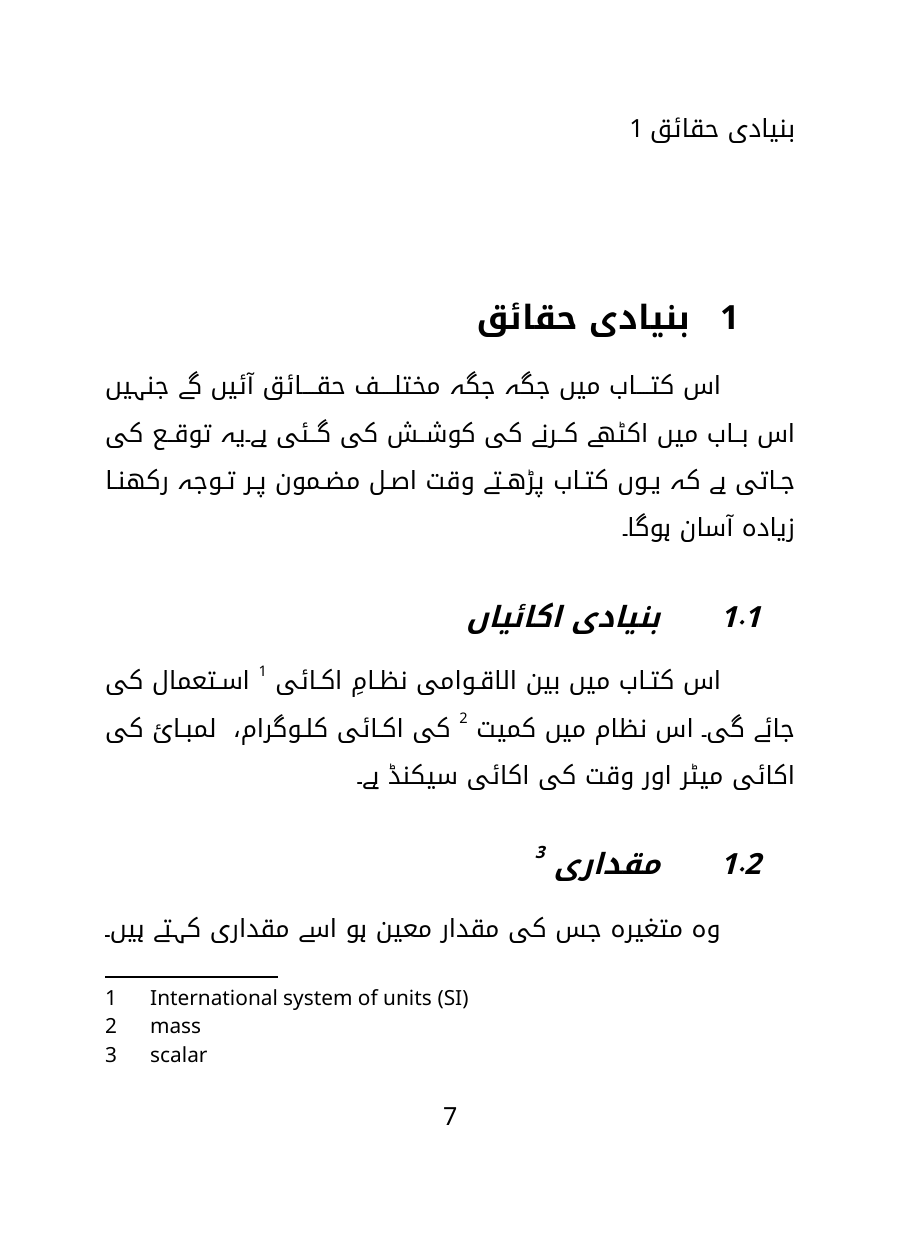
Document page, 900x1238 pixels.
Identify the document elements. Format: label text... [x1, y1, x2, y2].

text اس کتاب میں جگہ جگہ مختلف حقائق آئیں گے جنہیں اس باب میں اکٹھے کرنے کی کوشش کی گئی ہے۔یہ توقع کی جاتی ہے کہ یوں کتاب پڑھتے وقت اصل مضمون پر توجہ رکھنا زیادہ آسان ہوگا۔ [105, 363, 795, 552]
text وہ متغیرہ جس کی مقدار معین ہو اسے مقداری کہتے ہیں۔ اس کتاب میں مقداری متغیرہ کو سادہ طرز کی لکھائی میں انگریزی یا لاطینی زبان کے چھوٹے حروف یعنی یا بڑے حروف یعنی سے ظاہر کیا جائے گا، مثلاً برقی بہاو کو یاسے ظاہر کیا جاتا ہے۔ [105, 905, 795, 952]
text اس کتاب میں بین الاقوامی نظامِ اکائی استعمال کی جائے گی۔ اس نظام میں کمیت کی اکائی کلوگرام، لمبائ کی اکائی میٹر اور وقت کی اکائی سیکنڈ ہے۔ [105, 657, 795, 800]
text mass [105, 1012, 795, 1040]
subtitle بنیادی حقائق [105, 287, 720, 350]
subtitle بنیادی اکائیاں [105, 590, 720, 645]
list scalar [105, 1040, 795, 1068]
text International system of units (SI) [105, 983, 795, 1012]
subtitle مقداری [105, 837, 720, 892]
